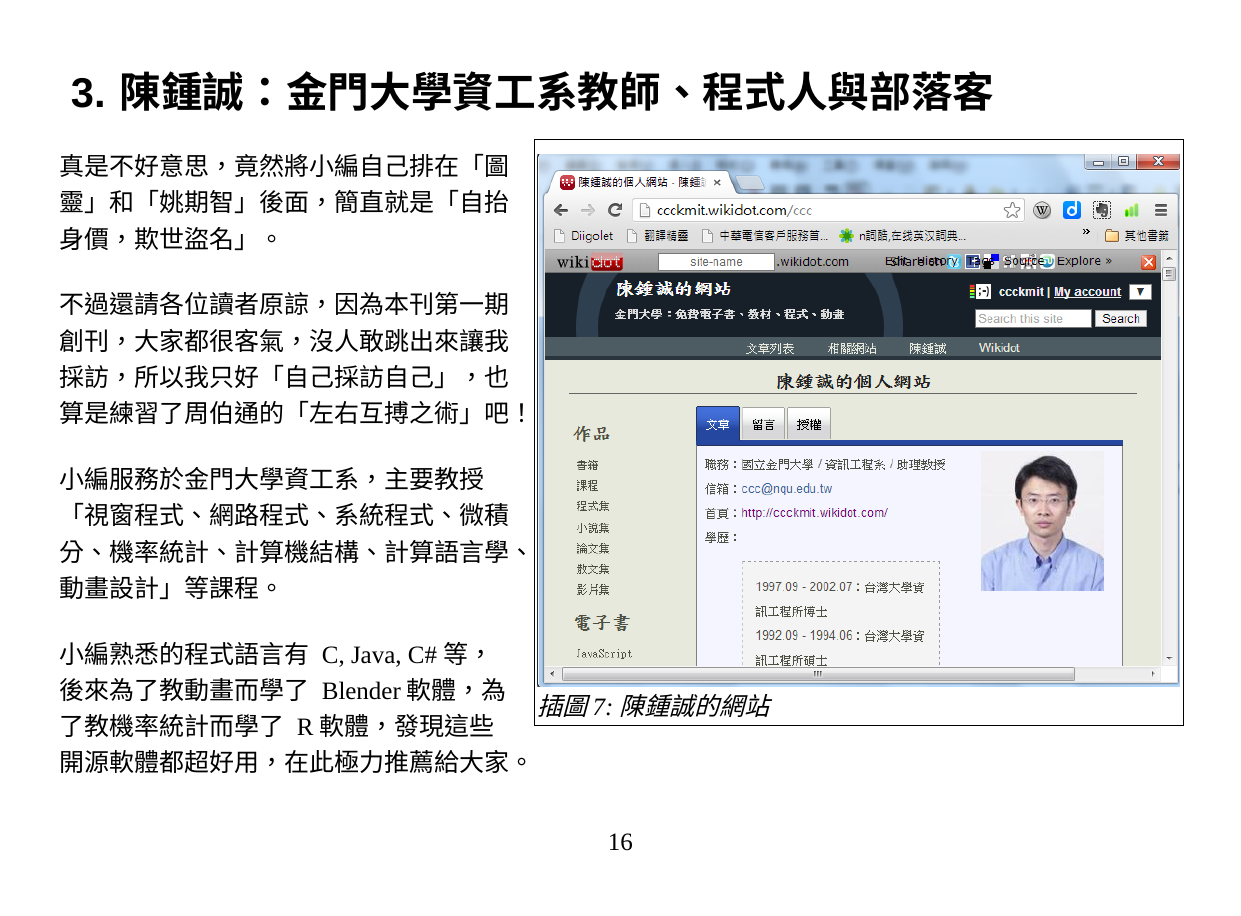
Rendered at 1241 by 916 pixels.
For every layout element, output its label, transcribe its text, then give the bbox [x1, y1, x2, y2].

text 插圖 7: 陳鍾誠的網站 [537, 687, 1180, 723]
subtitle [535, 140, 1183, 725]
text 小編服務於金門大學資工系，主要教授「視窗程式、網路程式、系統程式、微積分、機率統計、計算機結構、計算語言學、動畫設計」等課程。 [59, 459, 534, 604]
picture [537, 154, 1180, 687]
text 小編熟悉的程式語言有 C, Java, C# 等，後來為了教動畫而學了 Blender軟體，為了教機率統計而學了 R 軟體，發現這些開源軟體都超好用，在此極力推薦給大家。 [59, 634, 1181, 779]
text 真是不好意思，竟然將小編自己排在「圖靈」和「姚期智」後面，簡直就是「自抬身價，欺世盜名」。 [59, 147, 534, 255]
text 不過還請各位讀者原諒，因為本刊第一期創刊，大家都很客氣，沒人敢跳出來讓我採訪，所以我只好「自己採訪自己」，也算是練習了周伯通的「左右互搏之術」吧！ [59, 285, 534, 430]
subtitle 陳鍾誠：金門大學資工系教師、程式人與部落客 [59, 59, 1181, 119]
